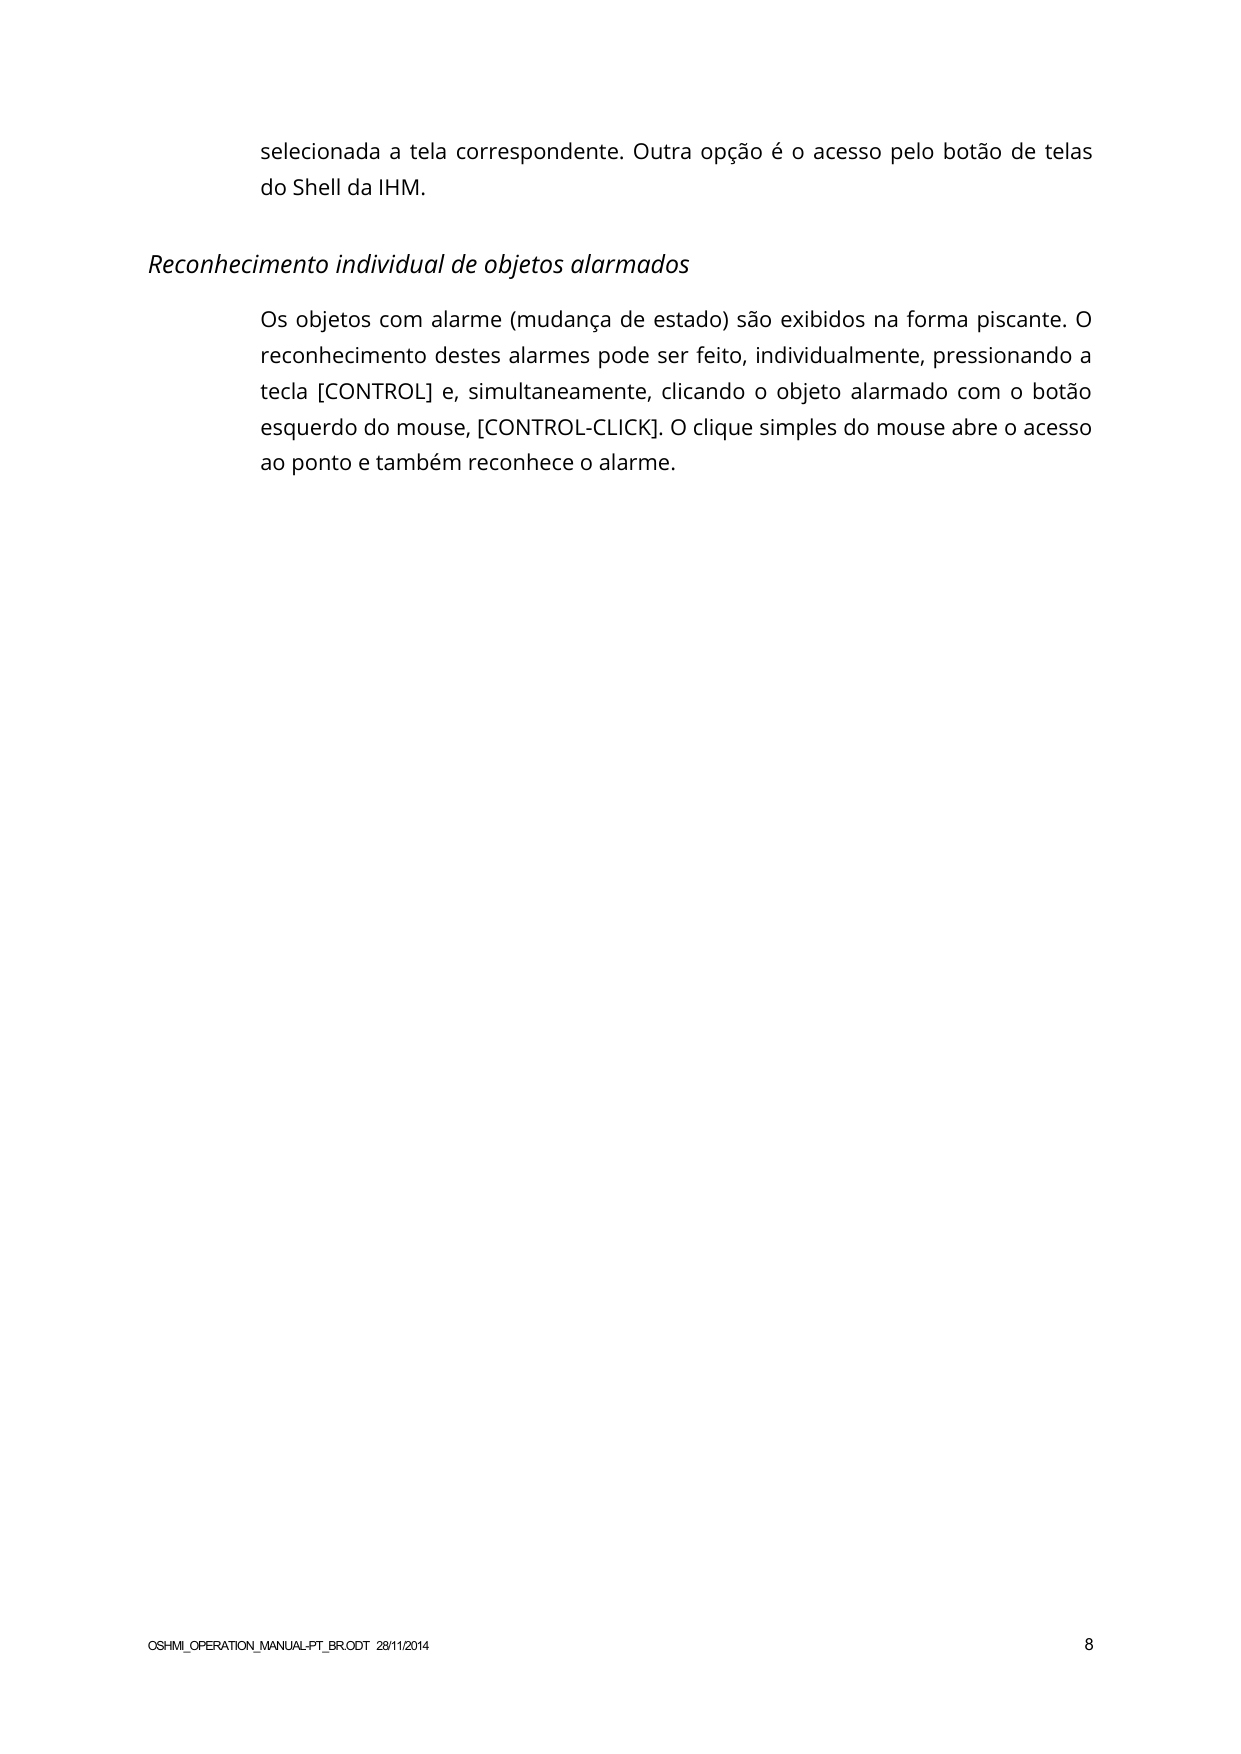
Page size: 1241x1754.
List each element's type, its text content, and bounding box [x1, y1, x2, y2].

text selecionada a tela correspondente. Outra opção é o acesso pelo botão de telas do Shell da IHM. [260, 136, 1093, 201]
subtitle Reconhecimento individual de objetos alarmados [148, 246, 1093, 280]
text Os objetos com alarme (mudança de estado) são exibidos na forma piscante. O reconhecimento destes alarmes pode ser feito, individualmente, pressionando a tecla [CONTROL] e, simultaneamente, clicando o objeto alarmado com o botão esquerdo do mouse, [CONTROL-CLICK]. O clique simples do mouse abre o acesso ao ponto e também reconhece o alarme. [260, 304, 1093, 477]
